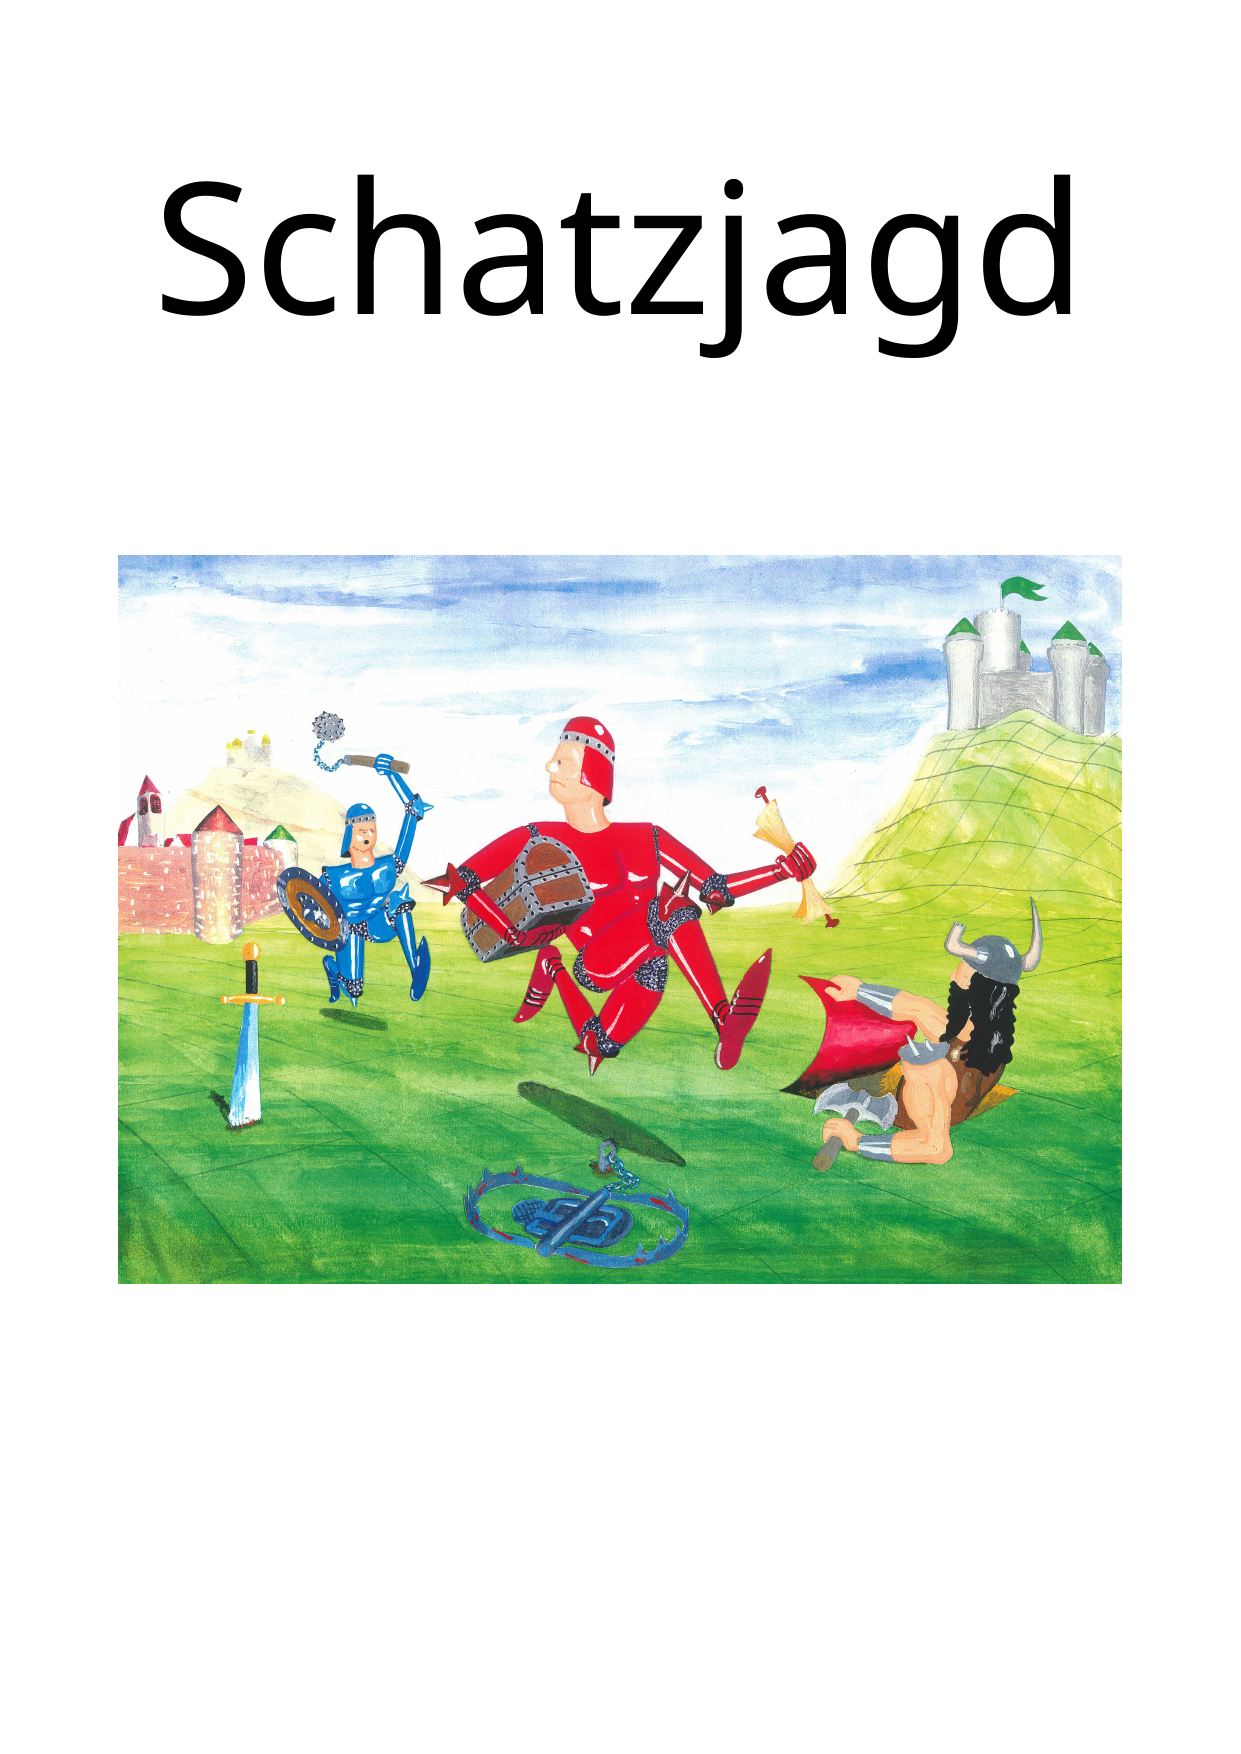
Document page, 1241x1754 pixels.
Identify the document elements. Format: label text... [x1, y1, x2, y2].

text Schatzjagd [118, 118, 1122, 368]
picture [118, 555, 1122, 1284]
